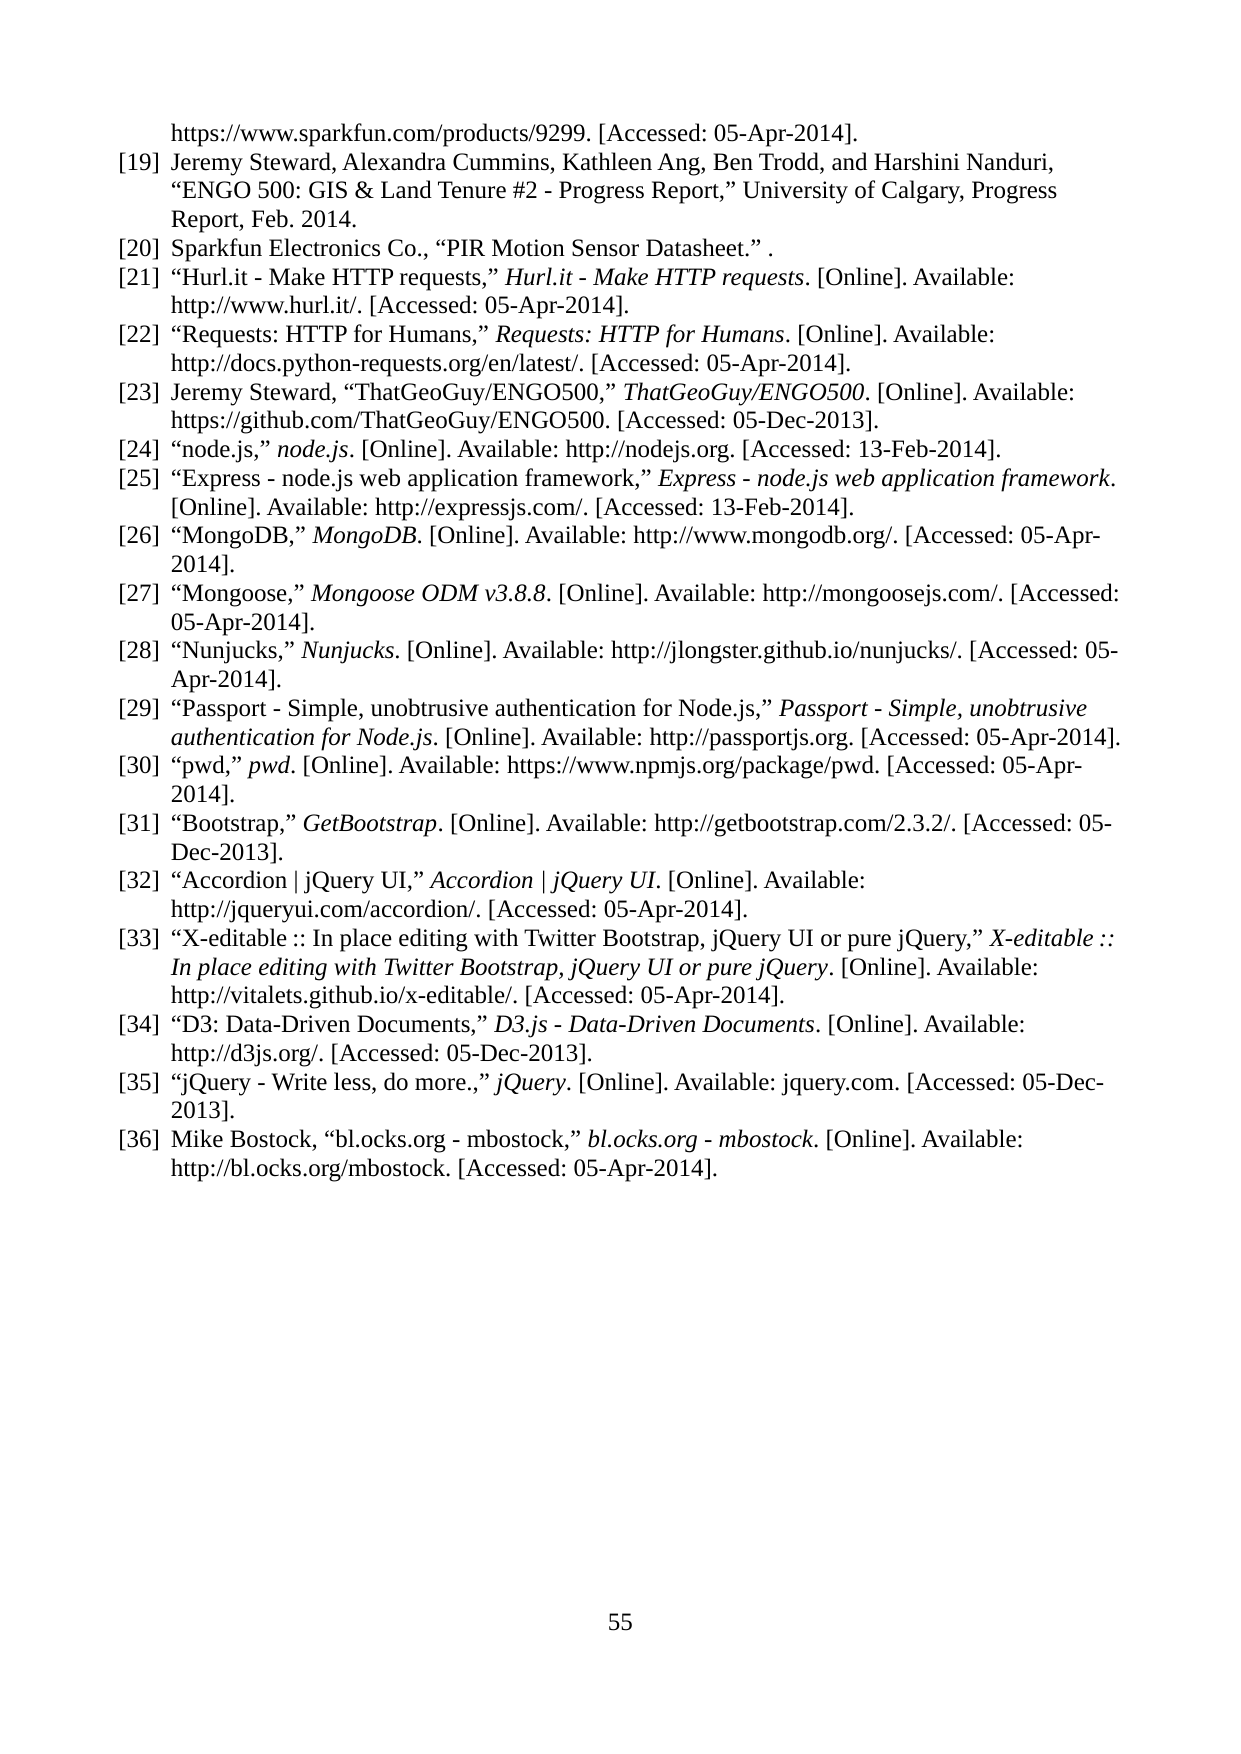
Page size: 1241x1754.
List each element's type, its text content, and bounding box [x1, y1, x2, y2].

text [26] “MongoDB,” MongoDB. [Online]. Available: http://www.mongodb.org/. [Accessed: 05-Apr-2014]. [118, 521, 1122, 578]
text [35] “jQuery - Write less, do more.,” jQuery. [Online]. Available: jquery.com. [Accessed: 05-Dec-2013]. [118, 1067, 1122, 1124]
text [28] “Nunjucks,” Nunjucks. [Online]. Available: http://jlongster.github.io/nunjucks/. [Accessed: 05-Apr-2014]. [118, 636, 1122, 693]
text [27] “Mongoose,” Mongoose ODM v3.8.8. [Online]. Available: http://mongoosejs.com/. [Accessed: 05-Apr-2014]. [118, 578, 1122, 636]
text [24] “node.js,” node.js. [Online]. Available: http://nodejs.org. [Accessed: 13-Feb-2014]. [118, 434, 1122, 463]
text [20] Sparkfun Electronics Co., “PIR Motion Sensor Datasheet.” . [118, 233, 1122, 262]
text [25] “Express - node.js web application framework,” Express - node.js web application framework. [Online]. Available: http://expressjs.com/. [Accessed: 13-Feb-2014]. [118, 463, 1122, 521]
text [32] “Accordion | jQuery UI,” Accordion | jQuery UI. [Online]. Available: http://jqueryui.com/accordion/. [Accessed: 05-Apr-2014]. [118, 866, 1122, 923]
text [29] “Passport - Simple, unobtrusive authentication for Node.js,” Passport - Simple, unobtrusive authentication for Node.js. [Online]. Available: http://passportjs.org. [Accessed: 05-Apr-2014]. [118, 693, 1122, 751]
text [21] “Hurl.it - Make HTTP requests,” Hurl.it - Make HTTP requests. [Online]. Available: http://www.hurl.it/. [Accessed: 05-Apr-2014]. [118, 262, 1122, 319]
text [23] Jeremy Steward, “ThatGeoGuy/ENGO500,” ThatGeoGuy/ENGO500. [Online]. Available: https://github.com/ThatGeoGuy/ENGO500. [Accessed: 05-Dec-2013]. [118, 377, 1122, 434]
text https://www.sparkfun.com/products/9299. [Accessed: 05-Apr-2014]. [118, 118, 1122, 147]
text [36] Mike Bostock, “bl.ocks.org - mbostock,” bl.ocks.org - mbostock. [Online]. Available: http://bl.ocks.org/mbostock. [Accessed: 05-Apr-2014]. [118, 1124, 1122, 1182]
text [33] “X-editable :: In place editing with Twitter Bootstrap, jQuery UI or pure jQuery,” X-editable :: In place editing with Twitter Bootstrap, jQuery UI or pure jQuery. [Online]. Available: http://vitalets.github.io/x-editable/. [Accessed: 05-Apr-2014]. [118, 923, 1122, 1009]
text [19] Jeremy Steward, Alexandra Cummins, Kathleen Ang, Ben Trodd, and Harshini Nanduri, “ENGO 500: GIS & Land Tenure #2 - Progress Report,” University of Calgary, Progress Report, Feb. 2014. [118, 147, 1122, 233]
text [34] “D3: Data-Driven Documents,” D3.js - Data-Driven Documents. [Online]. Available: http://d3js.org/. [Accessed: 05-Dec-2013]. [118, 1009, 1122, 1067]
text [30] “pwd,” pwd. [Online]. Available: https://www.npmjs.org/package/pwd. [Accessed: 05-Apr-2014]. [118, 751, 1122, 808]
text [31] “Bootstrap,” GetBootstrap. [Online]. Available: http://getbootstrap.com/2.3.2/. [Accessed: 05-Dec-2013]. [118, 808, 1122, 866]
text [22] “Requests: HTTP for Humans,” Requests: HTTP for Humans. [Online]. Available: http://docs.python-requests.org/en/latest/. [Accessed: 05-Apr-2014]. [118, 319, 1122, 377]
